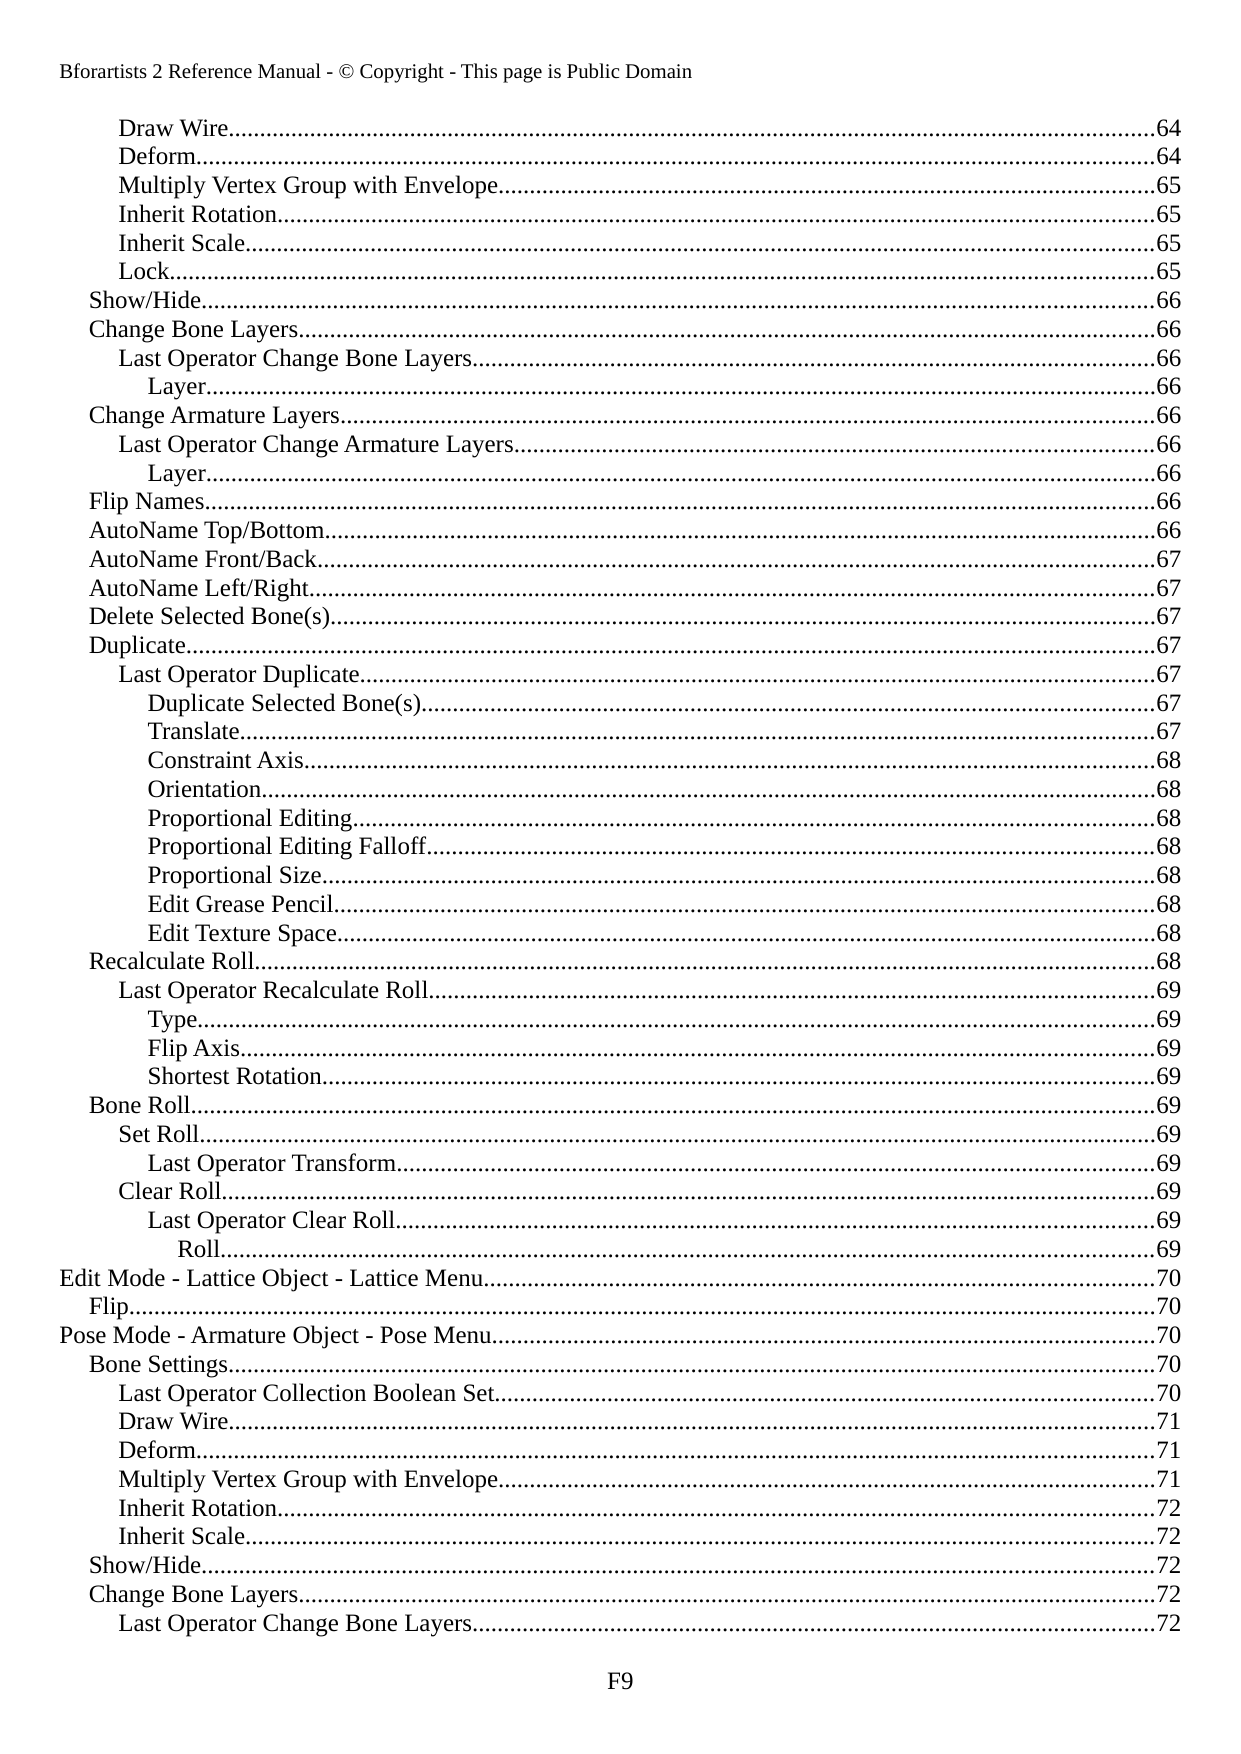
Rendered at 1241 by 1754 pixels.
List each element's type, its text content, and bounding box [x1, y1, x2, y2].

text Last Operator Change Armature Layers 66 [118, 429, 1181, 458]
text Inherit Scale 65 [118, 228, 1181, 256]
text Last Operator Transform 69 [147, 1148, 1181, 1176]
text Flip Names 66 [88, 486, 1181, 515]
text Last Operator Change Bone Layers 66 [118, 343, 1181, 371]
text AutoName Top/Bottom 66 [88, 515, 1181, 544]
text Bone Settings 70 [88, 1349, 1181, 1378]
text Change Armature Layers 66 [88, 400, 1181, 429]
text Duplicate 67 [88, 630, 1181, 659]
text Last Operator Duplicate 67 [118, 659, 1181, 688]
text Type 69 [147, 1004, 1181, 1033]
text Change Bone Layers 66 [88, 314, 1181, 343]
text Constraint Axis 68 [147, 745, 1181, 774]
text Edit Grease Pencil 68 [147, 889, 1181, 918]
text Last Operator Recalculate Roll 69 [118, 975, 1181, 1004]
text Draw Wire 64 [118, 113, 1181, 141]
text Roll 69 [177, 1234, 1181, 1263]
text Edit Texture Space 68 [147, 918, 1181, 946]
text Layer 66 [147, 458, 1181, 486]
text Pose Mode - Armature Object - Pose Menu 70 [59, 1320, 1181, 1349]
text Inherit Scale 72 [118, 1521, 1181, 1550]
text Proportional Editing Falloff 68 [147, 831, 1181, 860]
text Bone Roll 69 [88, 1090, 1181, 1119]
text Delete Selected Bone(s) 67 [88, 601, 1181, 630]
text Multiply Vertex Group with Envelope 71 [118, 1464, 1181, 1493]
text Change Bone Layers 72 [88, 1579, 1181, 1608]
text Flip Axis 69 [147, 1033, 1181, 1061]
text Edit Mode - Lattice Object - Lattice Menu 70 [59, 1263, 1181, 1291]
text Lock 65 [118, 256, 1181, 285]
text Last Operator Change Bone Layers 72 [118, 1608, 1181, 1636]
text AutoName Left/Right 67 [88, 573, 1181, 601]
text Layer 66 [147, 371, 1181, 400]
text Last Operator Clear Roll 69 [147, 1205, 1181, 1234]
text Last Operator Collection Boolean Set 70 [118, 1378, 1181, 1406]
text Flip 70 [88, 1291, 1181, 1320]
text AutoName Front/Back 67 [88, 544, 1181, 573]
text Inherit Rotation 72 [118, 1493, 1181, 1521]
text Show/Hide 72 [88, 1550, 1181, 1579]
text Show/Hide 66 [88, 285, 1181, 314]
text Duplicate Selected Bone(s) 67 [147, 688, 1181, 716]
text Multiply Vertex Group with Envelope 65 [118, 170, 1181, 199]
text Draw Wire 71 [118, 1406, 1181, 1435]
text Proportional Editing 68 [147, 803, 1181, 831]
text Orientation 68 [147, 774, 1181, 803]
text Recalculate Roll 68 [88, 946, 1181, 975]
text Deform 71 [118, 1435, 1181, 1464]
text Shortest Rotation 69 [147, 1061, 1181, 1090]
text Deform 64 [118, 141, 1181, 170]
text Proportional Size 68 [147, 860, 1181, 889]
text Translate 67 [147, 716, 1181, 745]
text Set Roll 69 [118, 1119, 1181, 1148]
text Clear Roll 69 [118, 1176, 1181, 1205]
text Inherit Rotation 65 [118, 199, 1181, 228]
